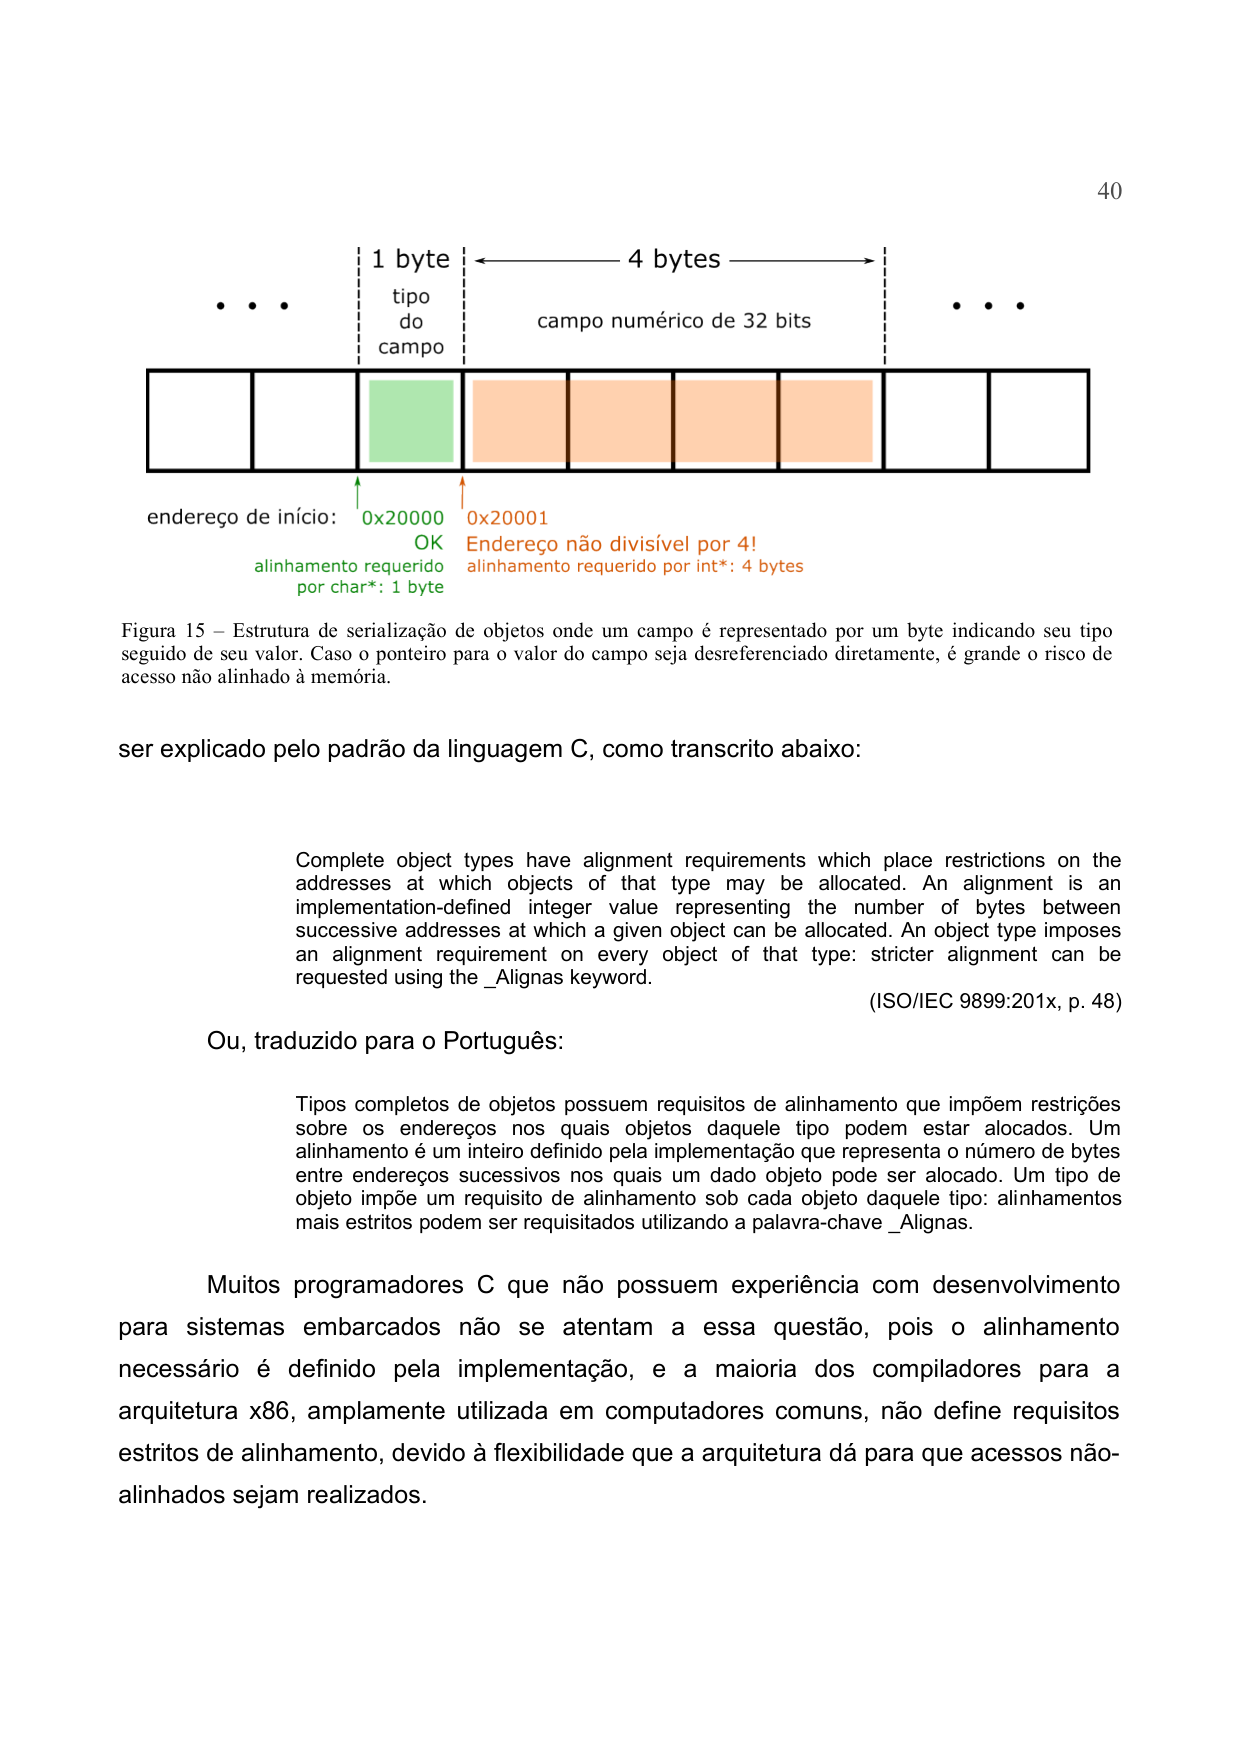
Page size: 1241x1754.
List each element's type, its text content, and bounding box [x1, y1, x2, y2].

text Complete object types have alignment requirements which place restrictions on the addresses at which objects of that type may be allocated. An alignment is an implementation-defined integer value representing the number of bytes between successive addresses at which a given object can be allocated. An object type imposes an alignment requirement on every object of that type: stricter alignment can be requested using the _Alignas keyword. [295, 848, 1122, 989]
text Ou, traduzido para o Português: [118, 1027, 1122, 1055]
text ser explicado pelo padrão da linguagem C, como transcrito abaixo: [118, 236, 1122, 763]
text Figura 15 – Estrutura de serialização de objetos onde um campo é representado por um byte indicando seu tipo seguido de seu valor. Caso o ponteiro para o valor do campo seja desreferenciado diretamente, é grande o risco de acesso não alinhado à memória. [121, 249, 1115, 688]
text Tipos completos de objetos possuem requisitos de alinhamento que impõem restrições sobre os endereços nos quais objetos daquele tipo podem estar alocados. Um alinhamento é um inteiro definido pela implementação que representa o número de bytes entre endereços sucessivos nos quais um dado objeto pode ser alocado. Um tipo de objeto impõe um requisito de alinhamento sob cada objeto daquele tipo: alinhamentos mais estritos podem ser requisitados utilizando a palavra-chave _Alignas. [295, 1092, 1122, 1234]
text Muitos programadores C que não possuem experiência com desenvolvimento para sistemas embarcados não se atentam a essa questão, pois o alinhamento necessário é definido pela implementação, e a maioria dos compiladores para a arquitetura x86, amplamente utilizada em computadores comuns, não define requisitos estritos de alinhamento, devido à flexibilidade que a arquitetura dá para que acessos não-alinhados sejam realizados. [118, 1271, 1122, 1509]
picture [146, 247, 1091, 596]
text (ISO/IEC 9899:201x, p. 48) [295, 989, 1122, 1013]
